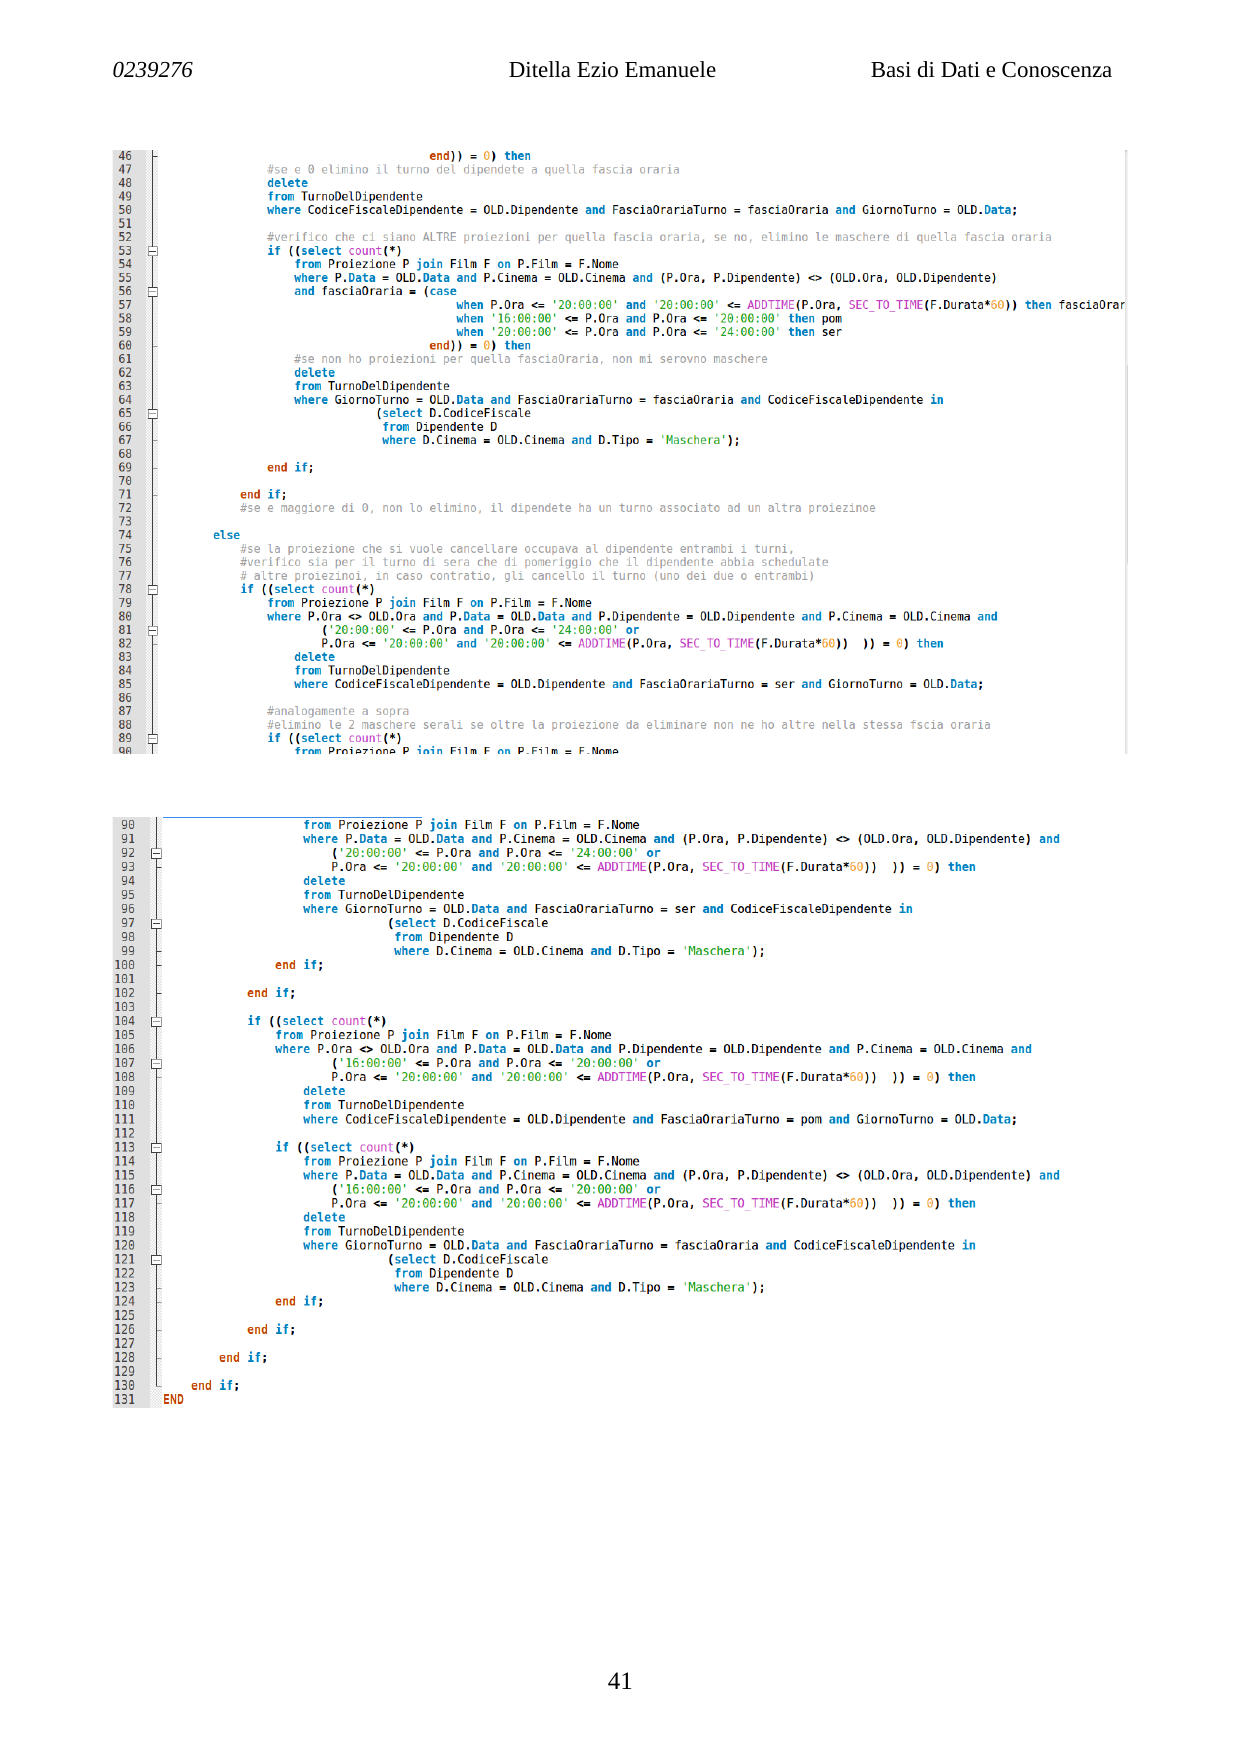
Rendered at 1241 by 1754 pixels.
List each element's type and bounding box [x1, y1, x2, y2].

picture [112, 817, 1128, 1408]
picture [112, 150, 1128, 754]
